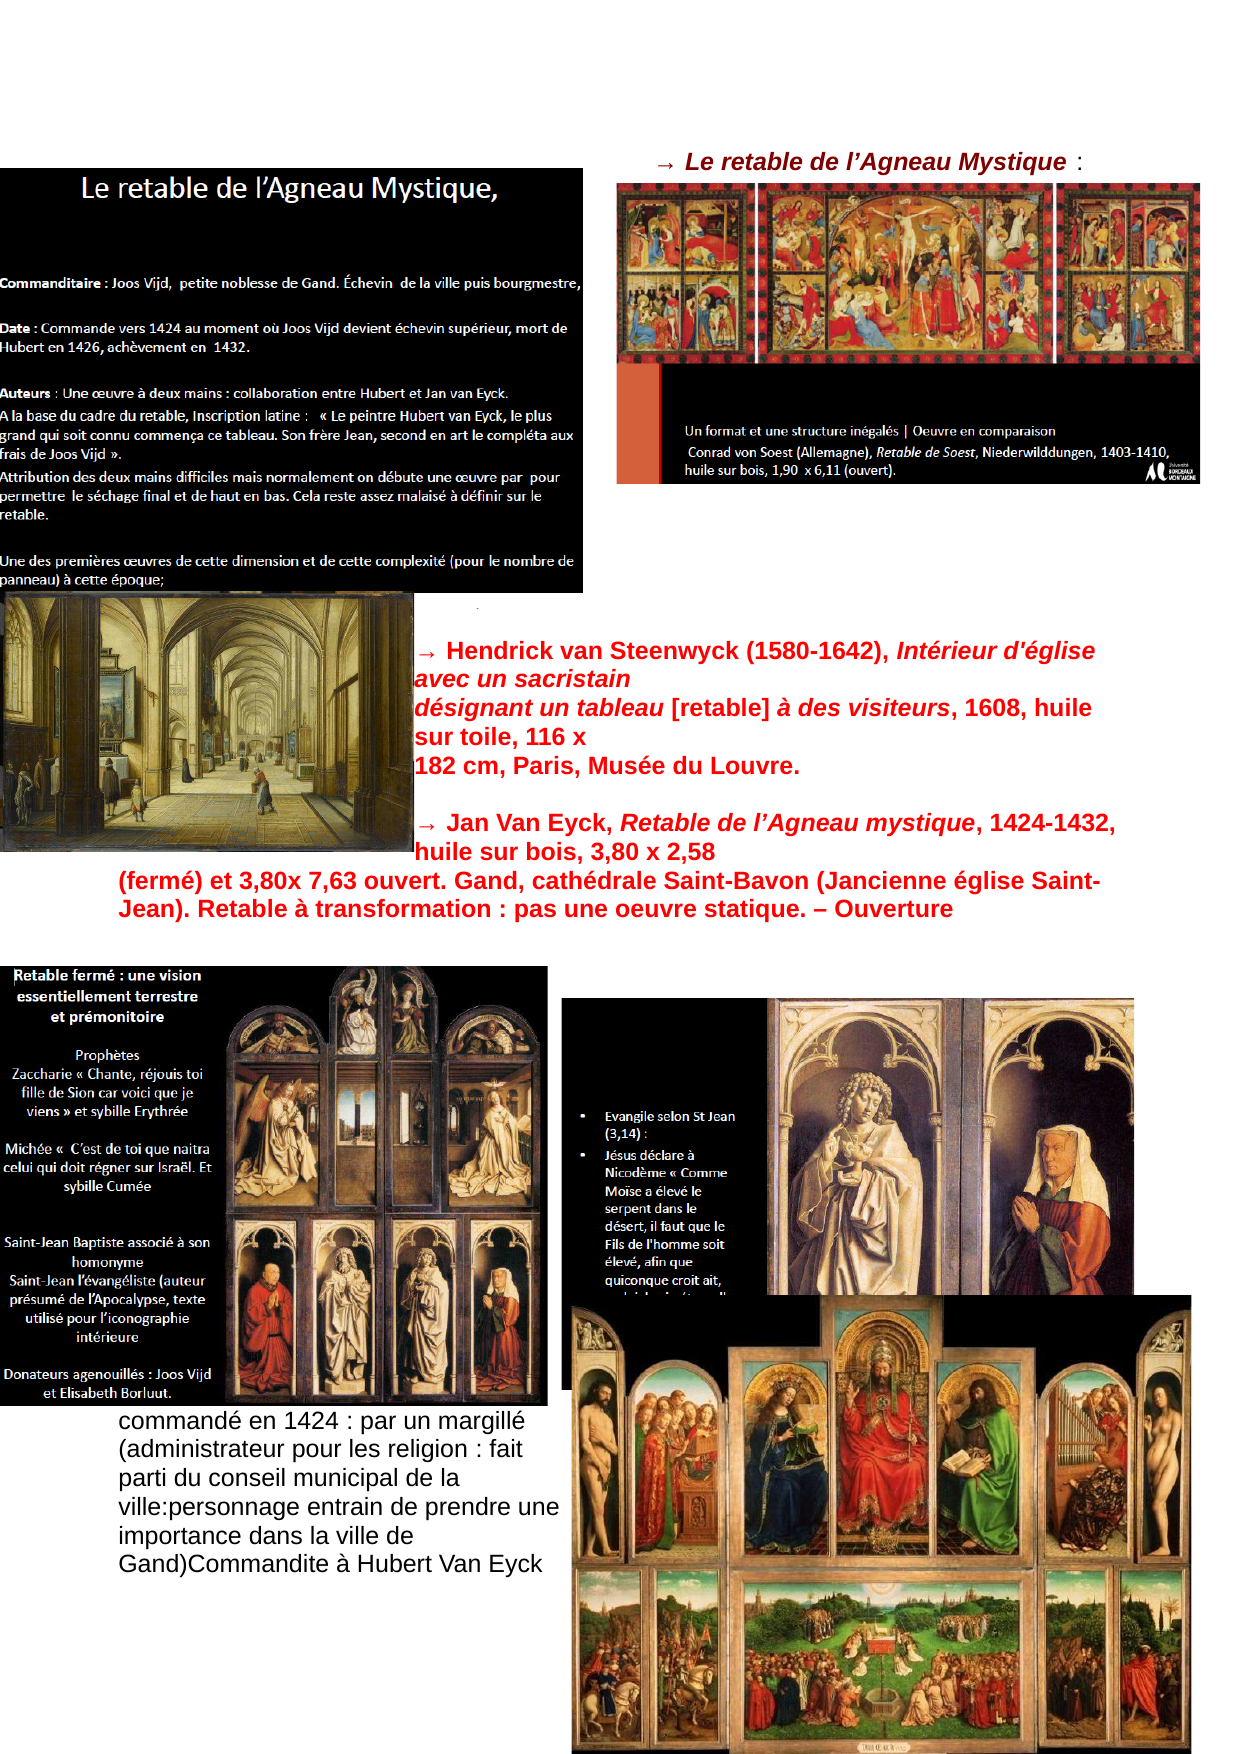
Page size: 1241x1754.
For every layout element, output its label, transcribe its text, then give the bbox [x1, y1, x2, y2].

text commandé en 1424 : par un margillé (administrateur pour les religion : fait parti du conseil municipal de la ville:personnage entrain de prendre une importance dans la ville de Gand)Commandite à Hubert Van Eyck [118, 1239, 571, 1578]
text désignant un tableau [retable] à des visiteurs, 1608, huile sur toile, 116 x [415, 693, 1122, 751]
text → Jan Van Eyck, Retable de l’Agneau mystique, 1424-1432, huile sur bois, 3,80 x 2,58 [118, 808, 1122, 866]
text (fermé) et 3,80x 7,63 ouvert. Gand, cathédrale Saint-Bavon (Jancienne église Saint- [118, 866, 1122, 894]
picture [561, 998, 1192, 1754]
picture [0, 966, 548, 1406]
text 182 cm, Paris, Musée du Louvre. [415, 751, 1122, 779]
text → Hendrick van Steenwyck (1580-1642), Intérieur d'église avec un sacristain [415, 636, 1122, 693]
picture [0, 168, 1201, 852]
text Jean). Retable à transformation : pas une oeuvre statique. – Ouverture [118, 894, 1122, 923]
text → Le retable de l’Agneau Mystique : [118, 147, 1122, 176]
